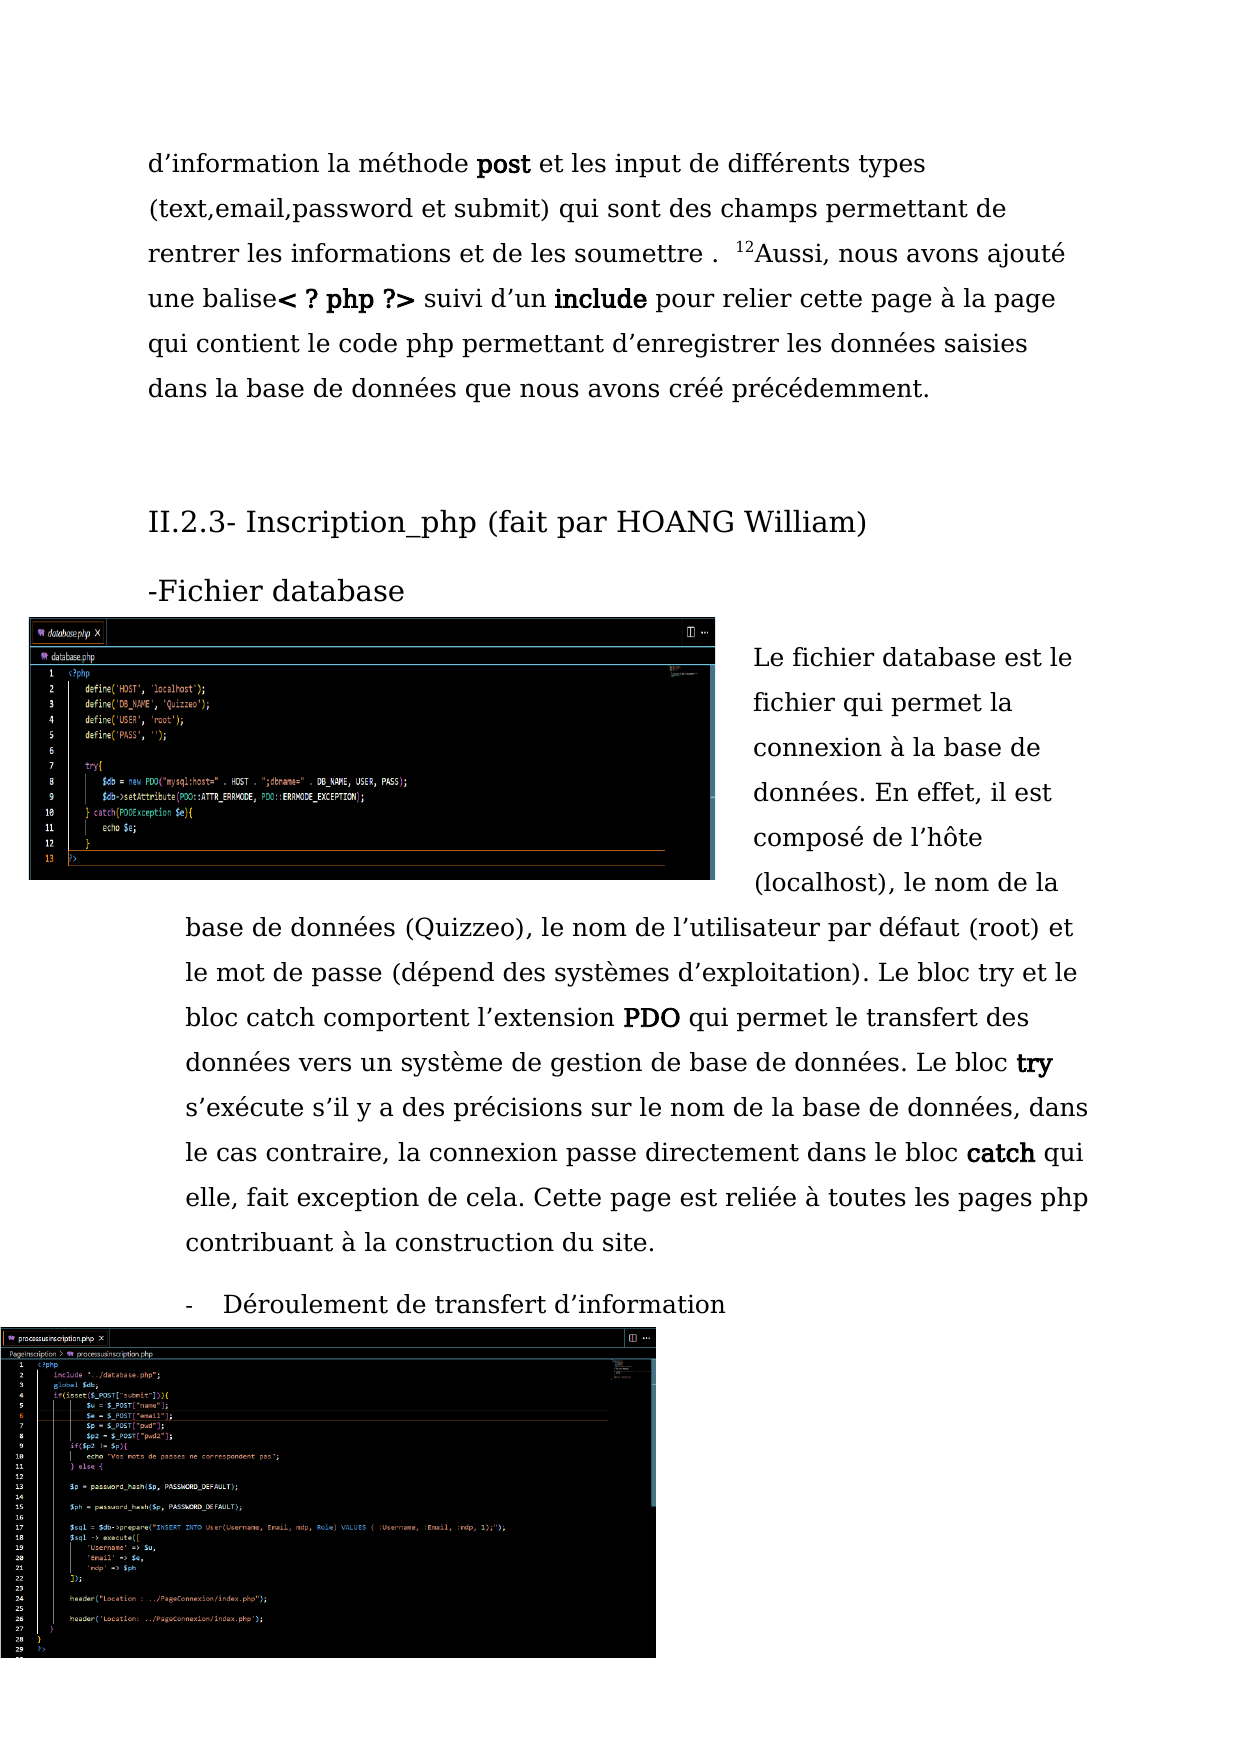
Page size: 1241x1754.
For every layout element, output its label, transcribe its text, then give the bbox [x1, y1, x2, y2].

text -Fichier database [148, 573, 1093, 608]
text d’information la méthode post et les input de différents types (text,email,password et submit) qui sont des champs permettant de rentrer les informations et de les soumettre . Aussi, nous avons ajouté une balise< ? php ?> suivi d’un include pour relier cette page à la page qui contient le code php permettant d’enregistrer les données saisies dans la base de données que nous avons créé précédemment. [148, 148, 1093, 403]
text II.2.3- Inscription_php (fait par HOANG William) [148, 503, 1093, 538]
list Déroulement de transfert d’information [185, 1288, 1093, 1318]
text Le fichier database est le fichier qui permet la connexion à la base de données. En effet, il est composé de l’hôte (localhost), le nom de la base de données (Quizzeo), le nom de l’utilisateur par défaut (root) et le mot de passe (dépend des systèmes d’exploitation). Le bloc try et le bloc catch comportent l’extension PDO qui permet le transfert des données vers un système de gestion de base de données. Le bloc try s’exécute s’il y a des précisions sur le nom de la base de données, dans le cas contraire, la connexion passe directement dans le bloc catch qui elle, fait exception de cela. Cette page est reliée à toutes les pages php contribuant à la construction du site. [185, 642, 1093, 1257]
